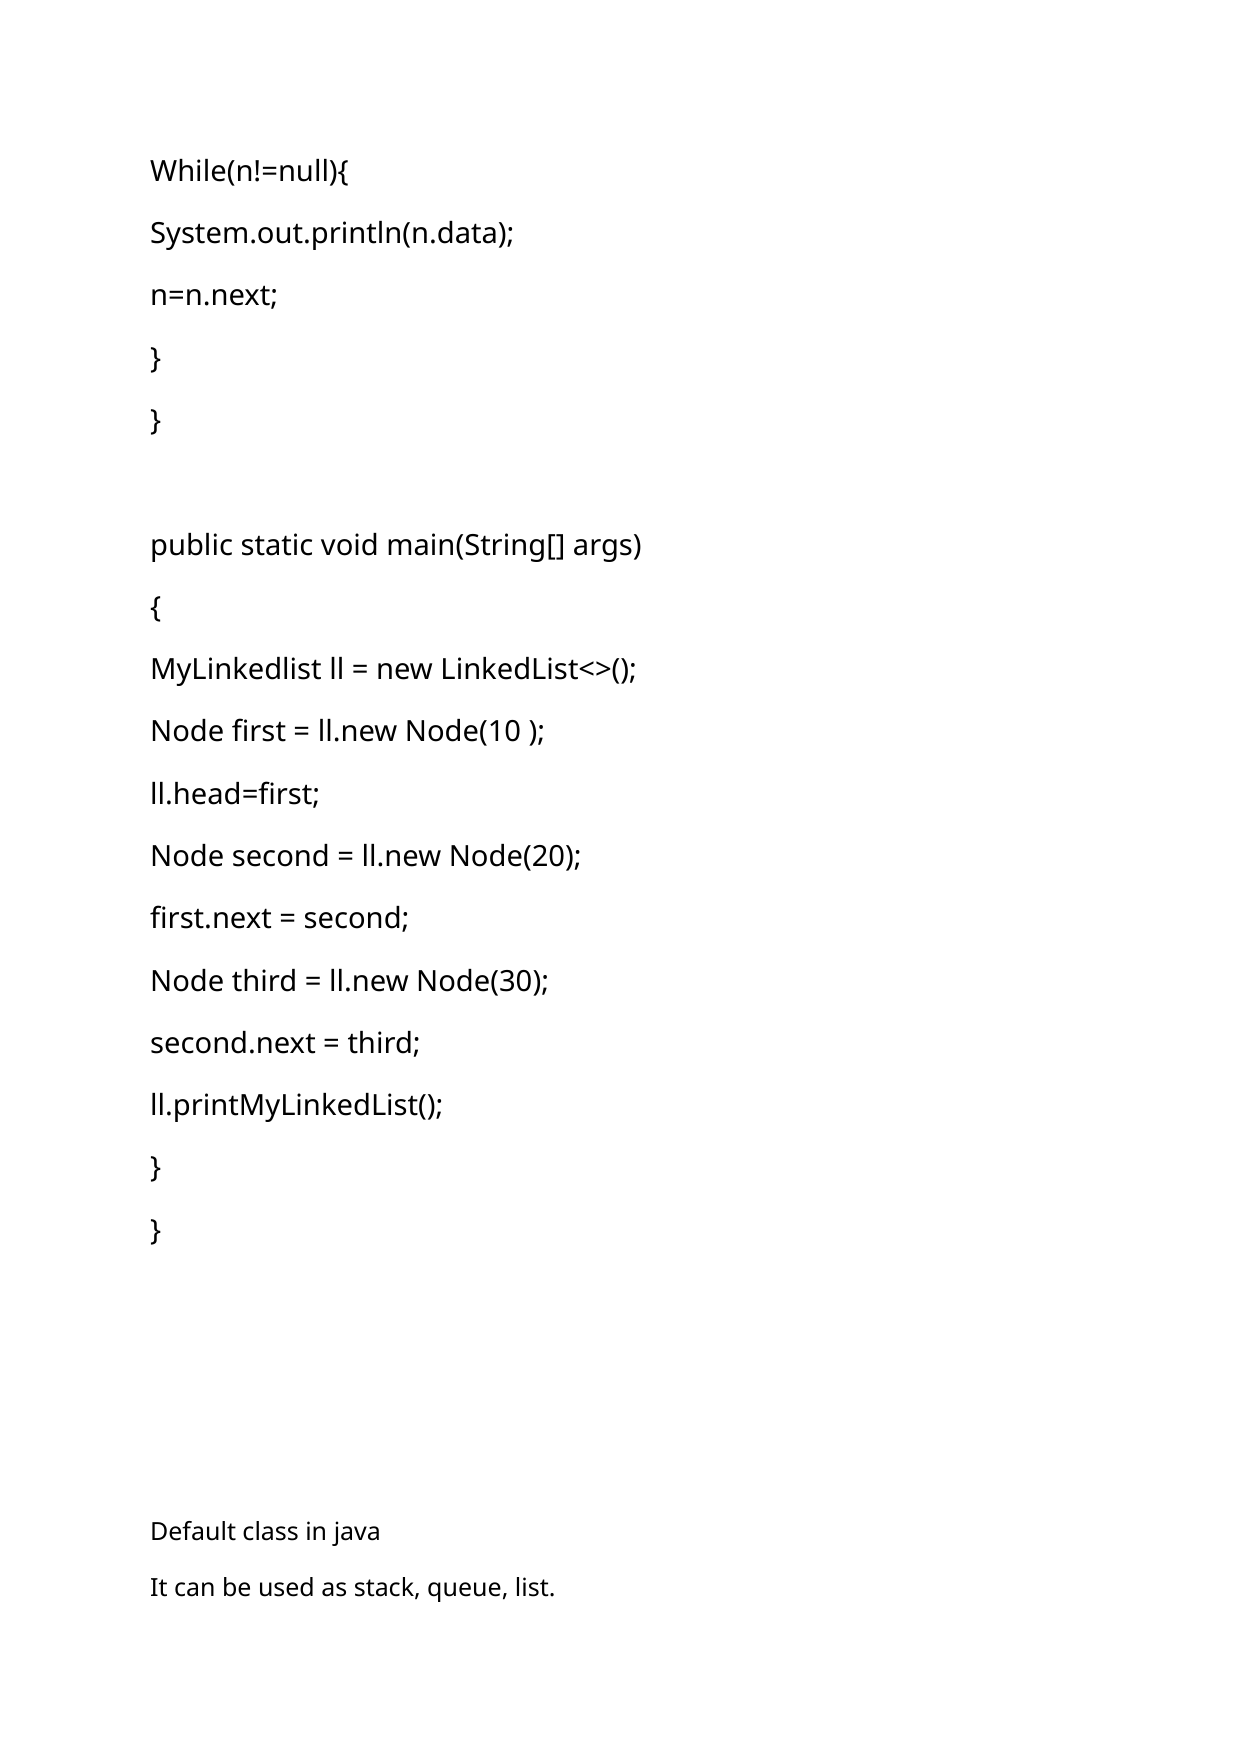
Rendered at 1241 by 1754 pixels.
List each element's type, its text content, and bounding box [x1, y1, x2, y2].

text Node second = ll.new Node(20); [150, 835, 1090, 875]
text { [150, 586, 1090, 626]
text It can be used as stack, queue, list. [150, 1570, 1090, 1604]
text Node first = ll.new Node(10 ); [150, 711, 1090, 750]
text n=n.next; [150, 274, 1090, 314]
text ll.printMyLinkedList(); [150, 1084, 1090, 1124]
text second.next = third; [150, 1022, 1090, 1062]
text Default class in java [150, 1514, 1090, 1548]
text System.out.println(n.data); [150, 212, 1090, 252]
text While(n!=null){ [150, 150, 1090, 190]
text public static void main(String[] args) [150, 524, 1090, 563]
text } [150, 1209, 1090, 1249]
text first.next = second; [150, 897, 1090, 937]
text } [150, 399, 1090, 439]
text MyLinkedlist ll = new LinkedList<>(); [150, 648, 1090, 688]
text Node third = ll.new Node(30); [150, 960, 1090, 999]
text ll.head=first; [150, 773, 1090, 813]
text } [150, 337, 1090, 377]
text } [150, 1147, 1090, 1186]
